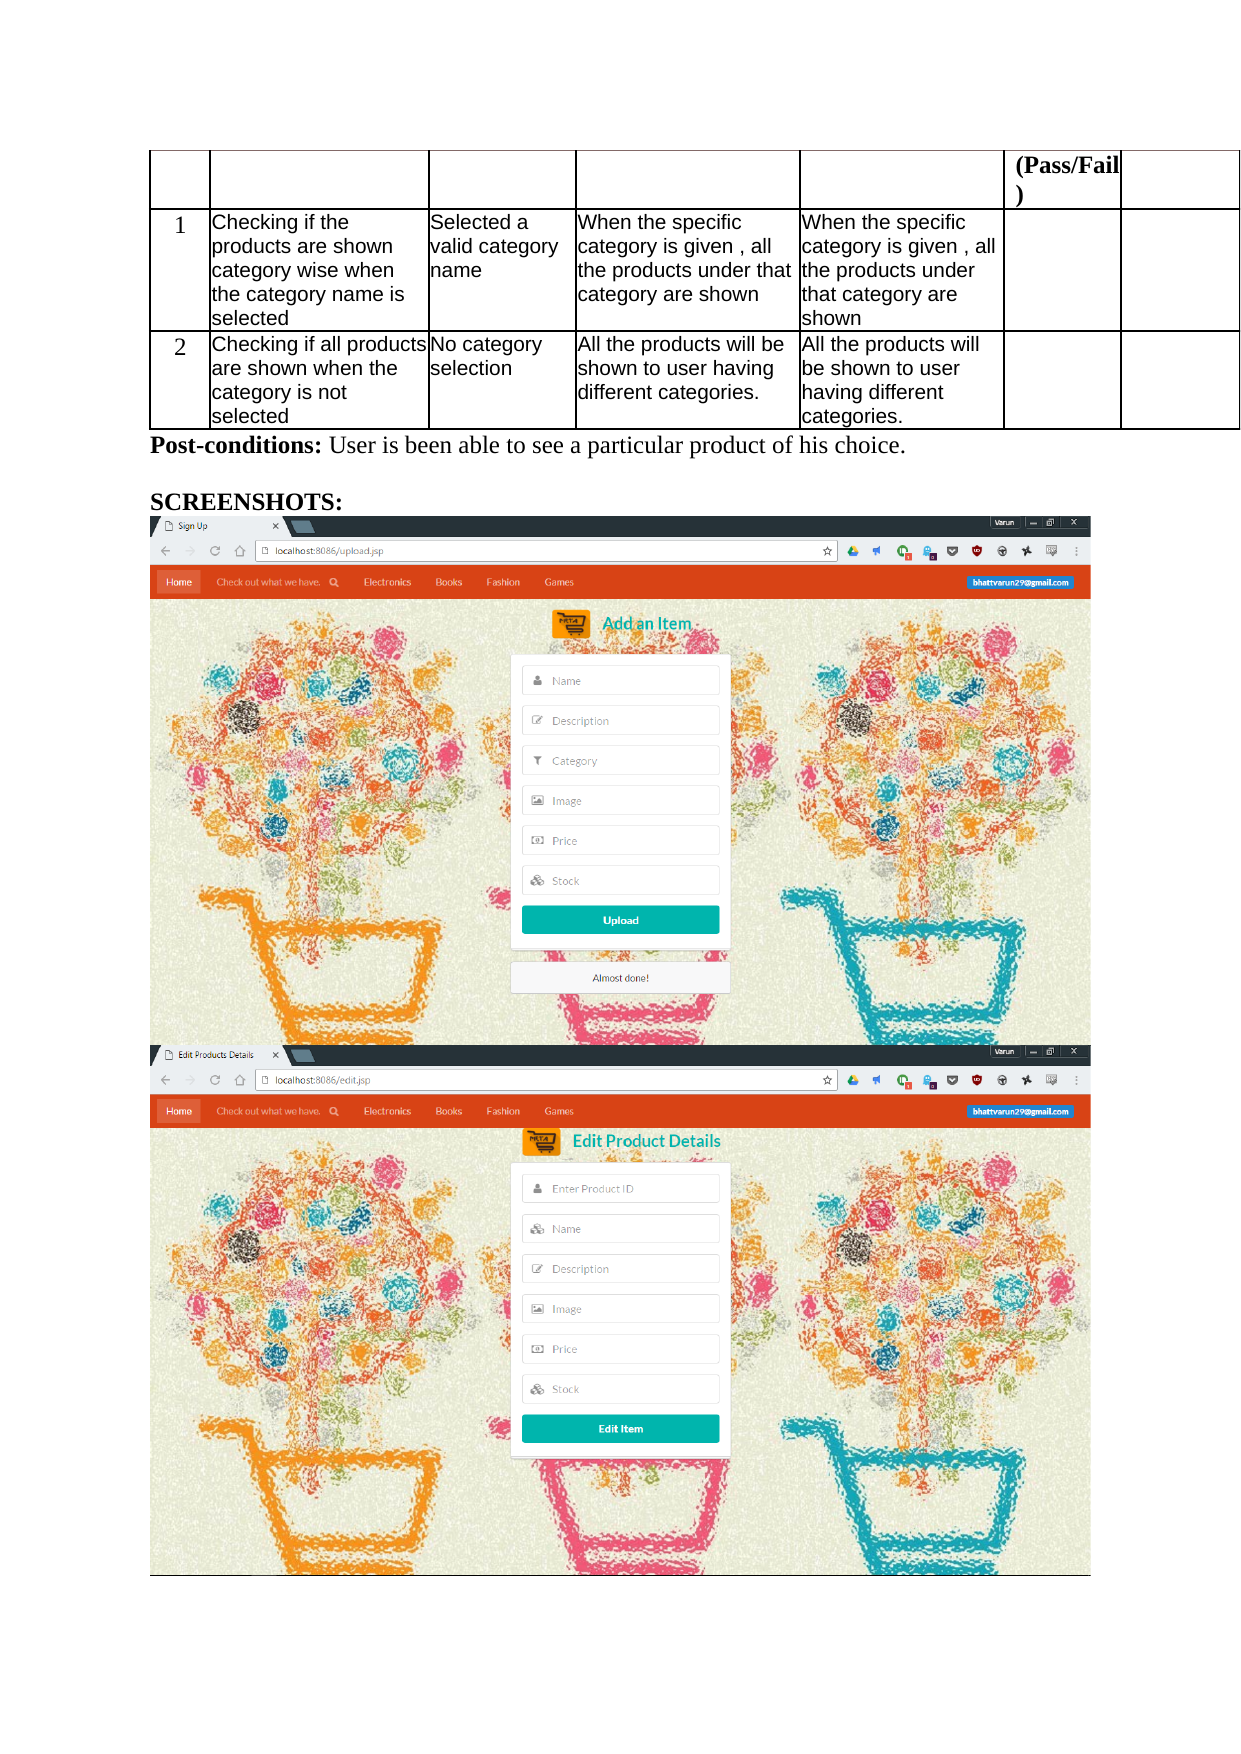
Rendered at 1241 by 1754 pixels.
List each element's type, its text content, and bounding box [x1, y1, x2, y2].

table_header [430, 151, 575, 208]
table_cell [1122, 210, 1239, 330]
table_cell Checking if the products are shown category wise when the category name is selected [211, 210, 428, 330]
table_cell Checking if all products are shown when the category is not selected [211, 332, 428, 428]
text Post-conditions: User is been able to see a particular product of his choice. [150, 430, 1090, 459]
table_header [801, 151, 1003, 208]
table_cell All the products will be shown to user having different categories. [577, 332, 799, 428]
table_cell [1122, 332, 1239, 428]
table_header [151, 151, 209, 208]
table_header [1122, 151, 1239, 208]
table_cell [1005, 332, 1120, 428]
table_header [577, 151, 799, 208]
text SCREENSHOTS: [150, 487, 1090, 516]
table_cell When the specific category is given , all the products under that category are shown [801, 210, 1003, 330]
table_cell [1005, 210, 1120, 330]
table_cell When the specific category is given , all the products under that category are shown [577, 210, 799, 330]
table_header [211, 151, 428, 208]
table_header (Pass/Fail) [1005, 151, 1120, 208]
table_cell 1 [151, 210, 209, 330]
table_cell Selected a valid category name [430, 210, 575, 330]
table_cell All the products will be shown to user having different categories. [801, 332, 1003, 428]
table_cell No category selection [430, 332, 575, 428]
table_cell 2 [151, 332, 209, 428]
